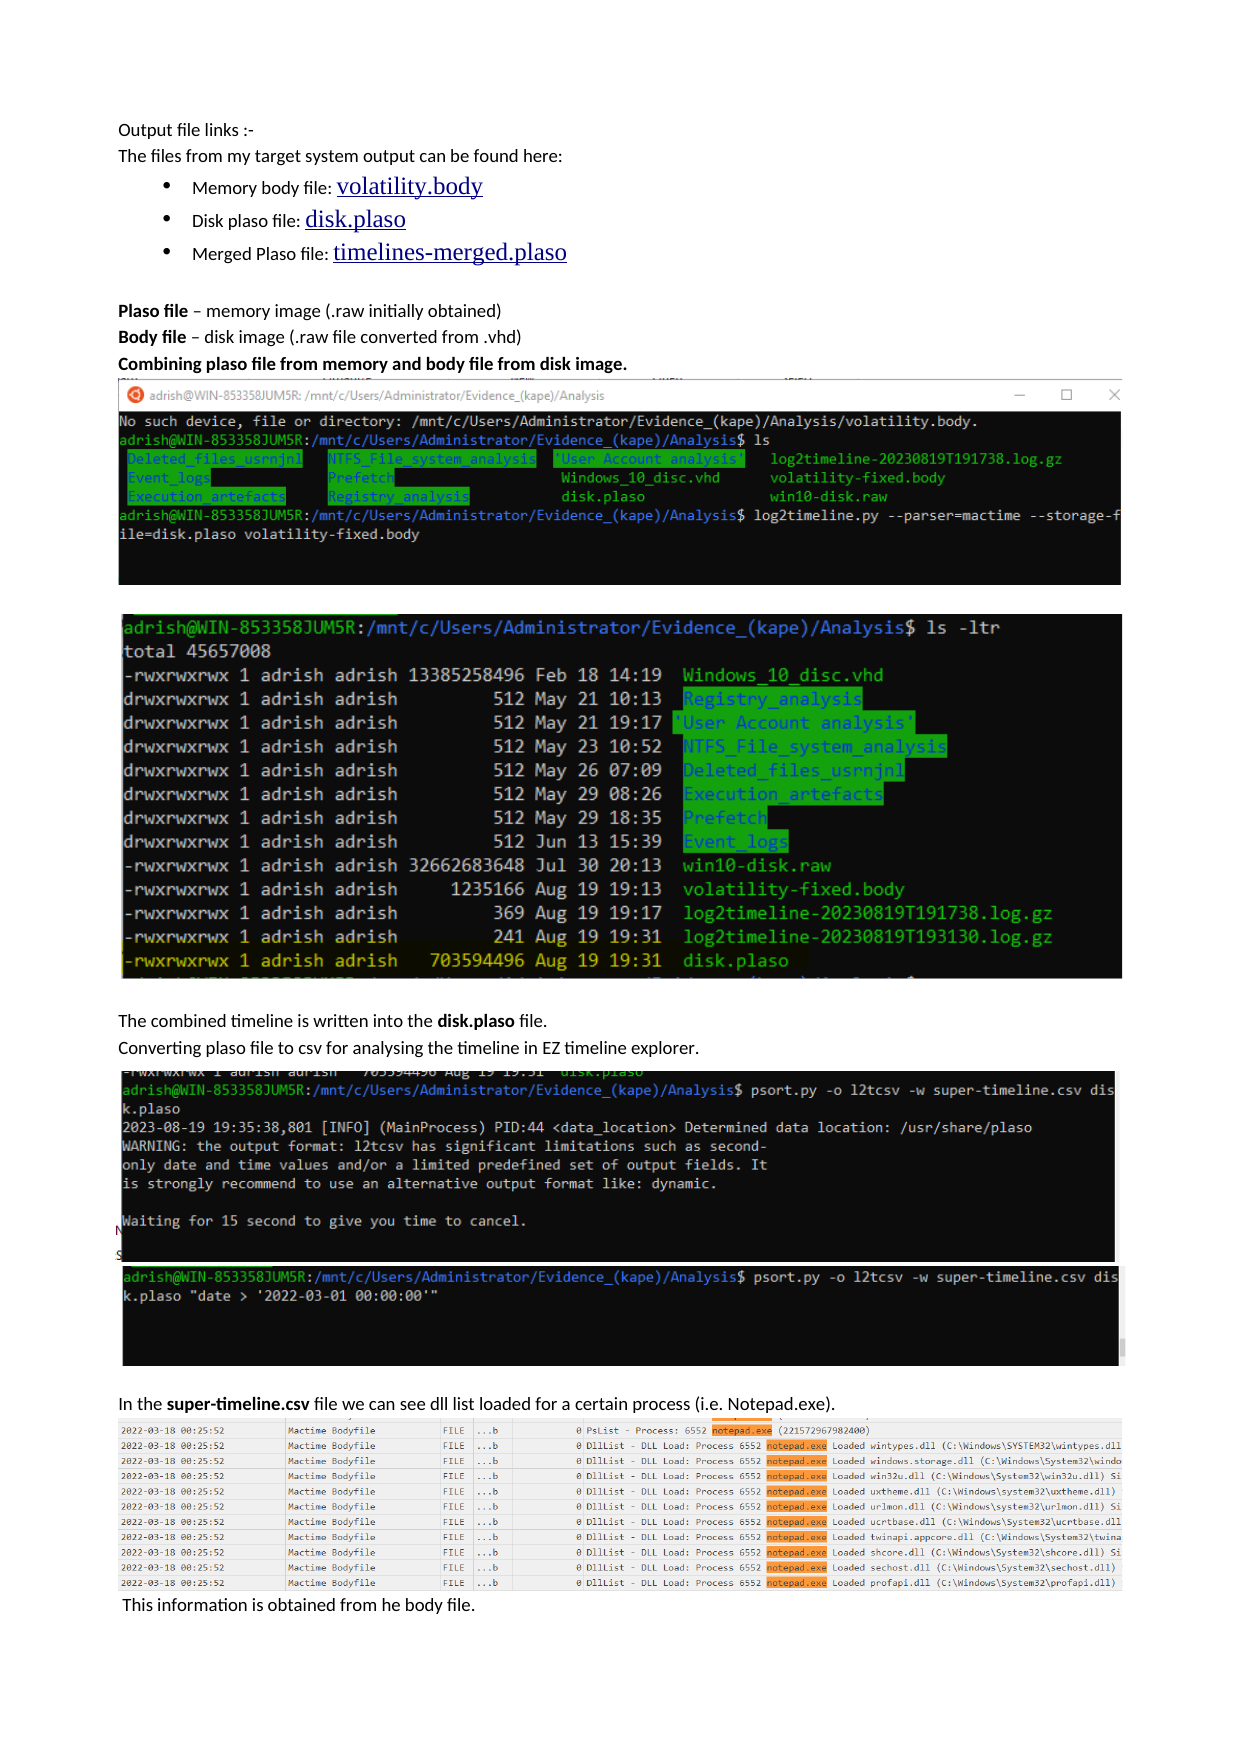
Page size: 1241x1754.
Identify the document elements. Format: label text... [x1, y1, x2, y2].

text Output file links :- The files from my target system output can be found here: [118, 118, 1122, 167]
list Merged Plaso file: timelines-merged.plaso [162, 237, 1122, 266]
text Combining plaso file from memory and body file from disk image. [118, 352, 1122, 375]
text Converting plaso file to csv for analysing the timeline in EZ timeline explorer. [118, 1036, 1122, 1059]
list Disk plaso file: disk.plaso [162, 204, 1122, 233]
picture [115, 1071, 1120, 1262]
text The combined timeline is written into the disk.plaso file. [118, 1010, 1122, 1033]
list Memory body file: volatility.body [162, 171, 1122, 199]
picture [121, 1266, 1126, 1366]
text This information is obtained from he body file. [118, 1591, 1122, 1616]
picture [118, 614, 1123, 980]
text In the super-timeline.csv file we can see dll list loaded for a certain process (i.e. Notepad.exe). [118, 1392, 1122, 1415]
picture [118, 378, 1123, 585]
text Plaso file – memory image (.raw initially obtained) [118, 299, 1122, 322]
text Body file – disk image (.raw file converted from .vhd) [118, 326, 1122, 349]
picture [118, 1418, 1123, 1591]
